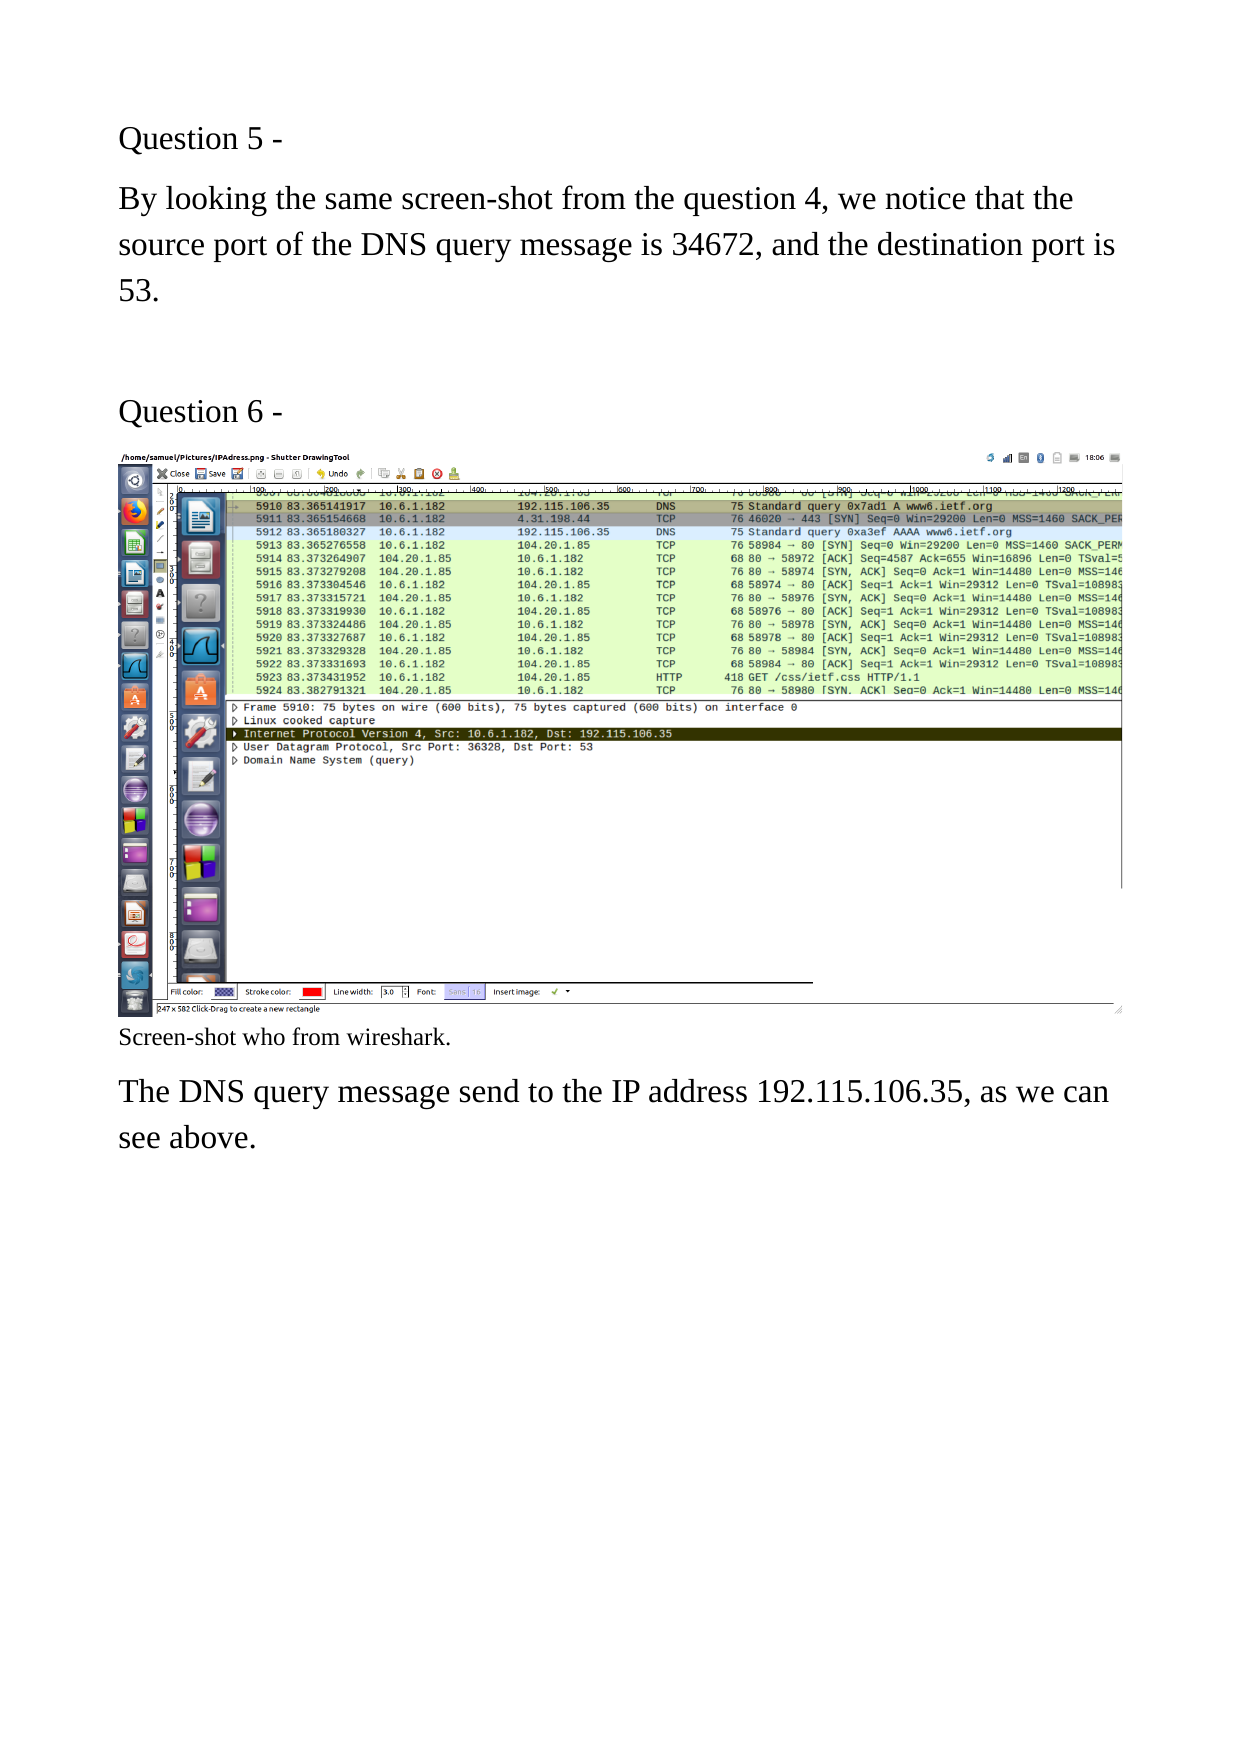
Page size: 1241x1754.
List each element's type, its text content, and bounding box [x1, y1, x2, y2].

text Screen-shot who from wireshark. [118, 1017, 1122, 1051]
text The DNS query message send to the IP address 192.115.106.35, as we can see above. [118, 1072, 1122, 1156]
text By looking the same screen-shot from the question 4, we notice that the source port of the DNS query message is 34672, and the destination port is 53. [118, 179, 1122, 309]
picture [118, 452, 1123, 1017]
text Question 6 - [118, 392, 1122, 430]
text Question 5 - [118, 118, 1122, 156]
